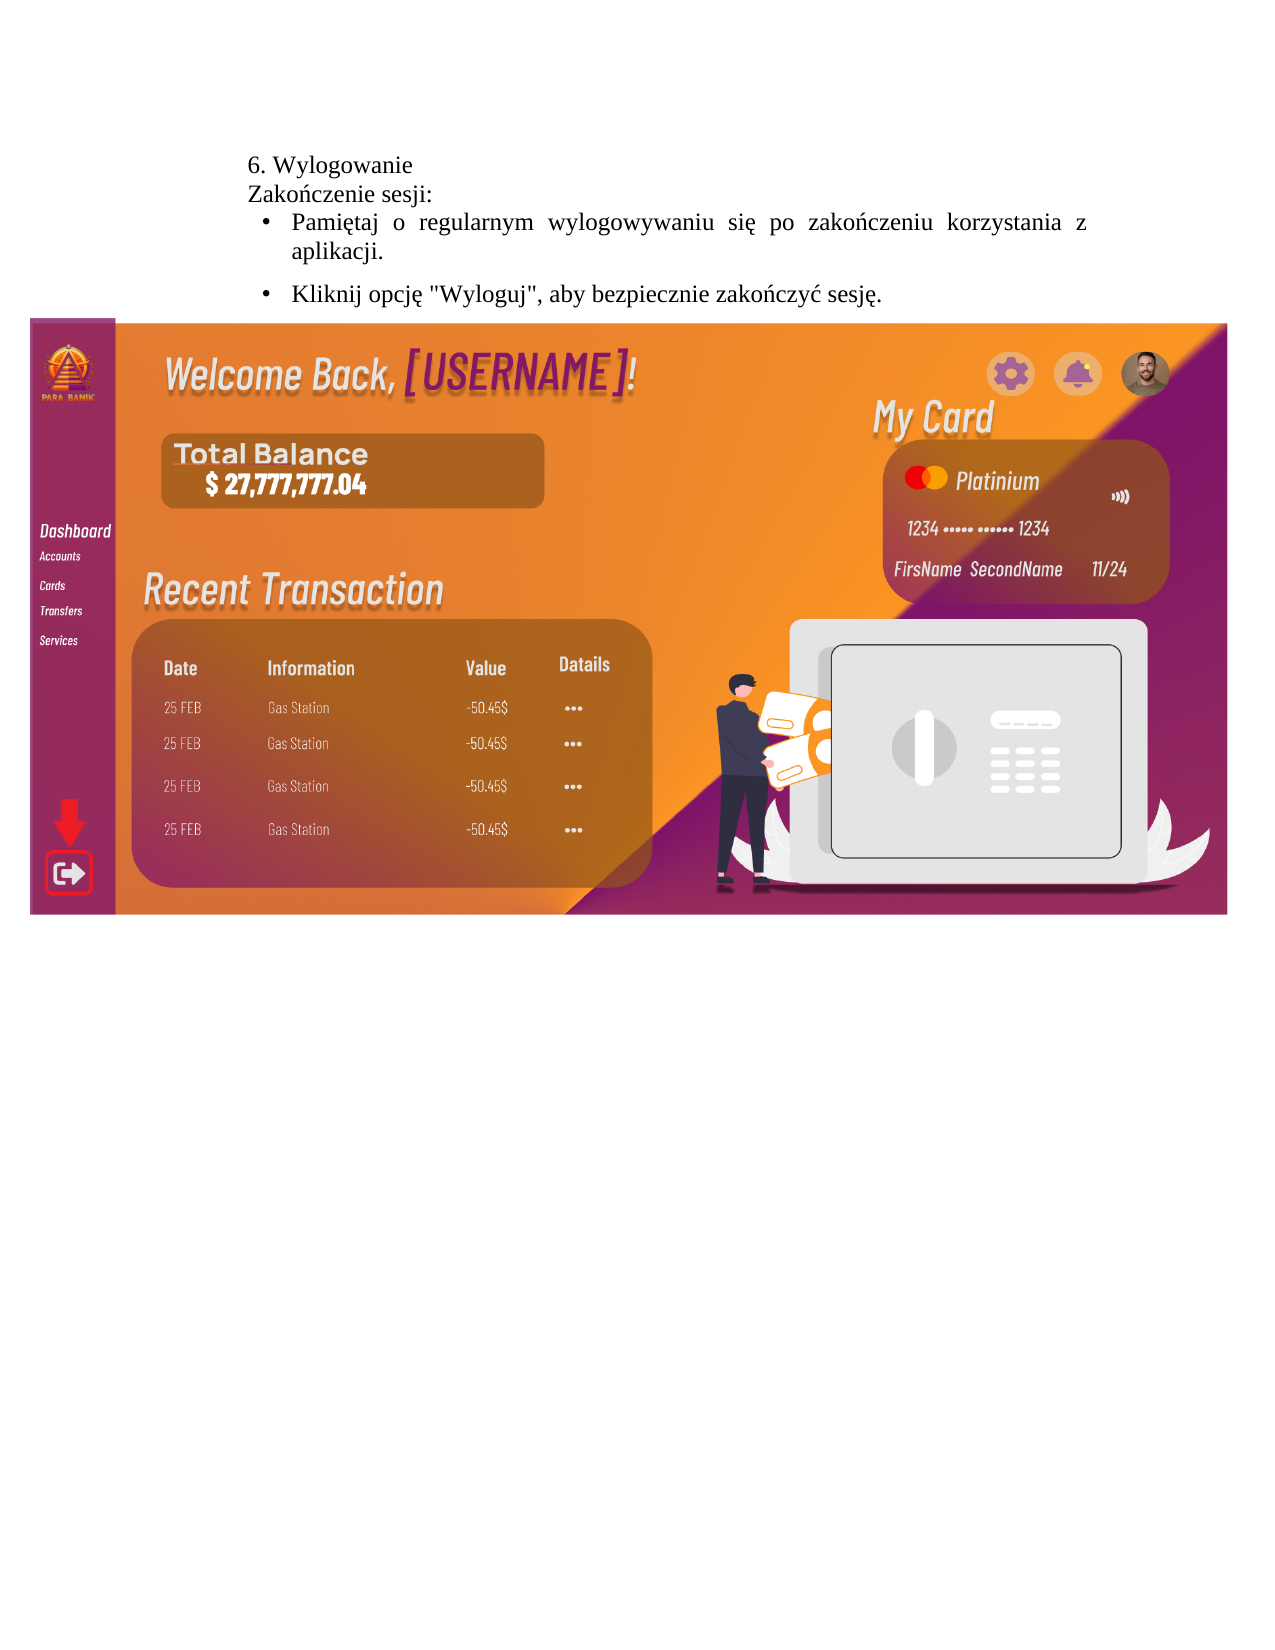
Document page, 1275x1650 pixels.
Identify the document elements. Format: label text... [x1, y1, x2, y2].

picture [30, 318, 1228, 915]
text 6. Wylogowanie [247, 150, 1087, 179]
list Pamiętaj o regularnym wylogowywaniu się po zakończeniu korzystania z aplikacji. [262, 207, 1087, 265]
list Kliknij opcję "Wyloguj", aby bezpiecznie zakończyć sesję. [262, 279, 1087, 308]
text Zakończenie sesji: [247, 179, 1087, 207]
